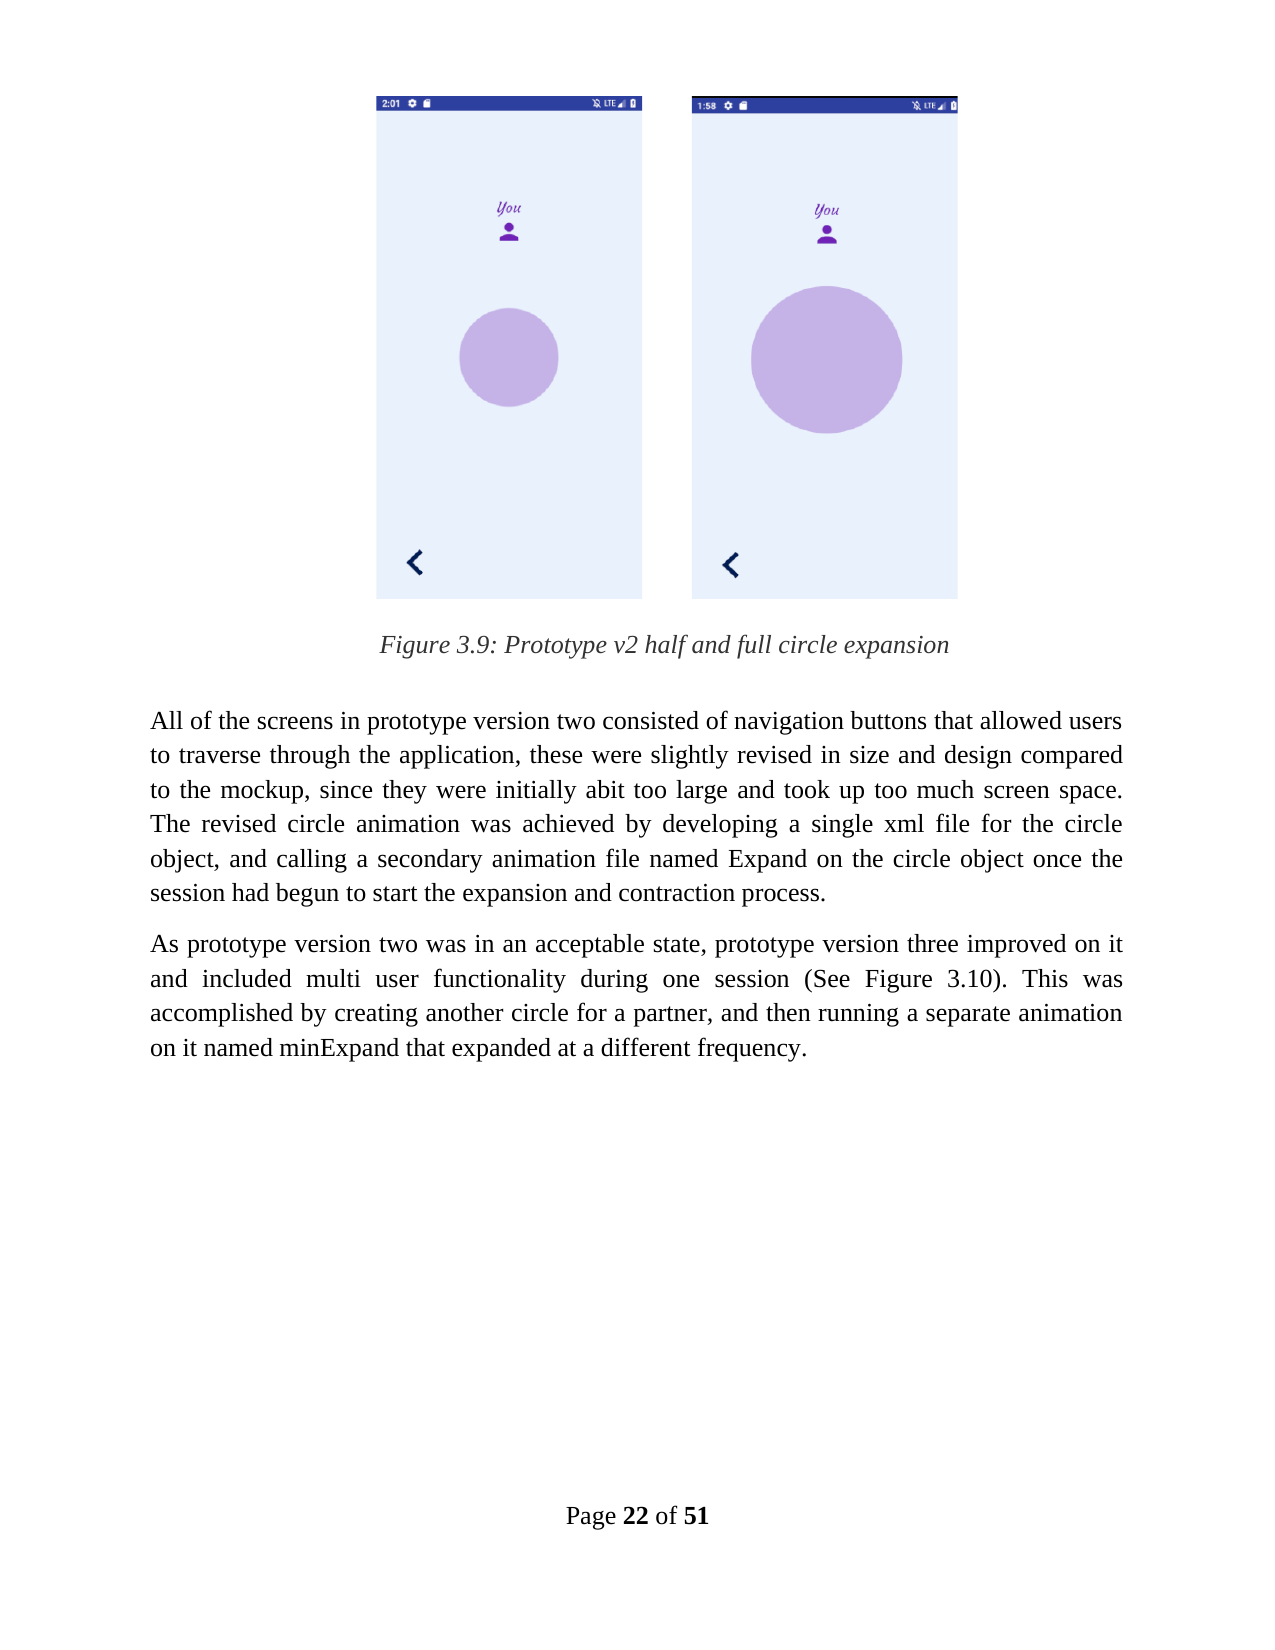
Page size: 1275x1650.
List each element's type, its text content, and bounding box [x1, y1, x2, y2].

text Figure 3.9: Prototype v2 half and full circle expansion [375, 629, 957, 659]
text All of the screens in prototype version two consisted of navigation buttons that allowed users to traverse through the application, these were slightly revised in size and design compared to the mockup, since they were initially abit too large and took up too much screen space. The revised circle animation was achieved by developing a single xml file for the circle object, and calling a secondary animation file named Expand on the circle object once the session had begun to start the expansion and contraction process. [150, 75, 1125, 907]
text As prototype version two was in an acceptable state, prototype version three improved on it and included multi user functionality during one session (See Figure 3.10). This was accomplished by creating another circle for a partner, and then running a separate animation on it named minExpand that expanded at a different frequency. [150, 928, 1125, 1062]
